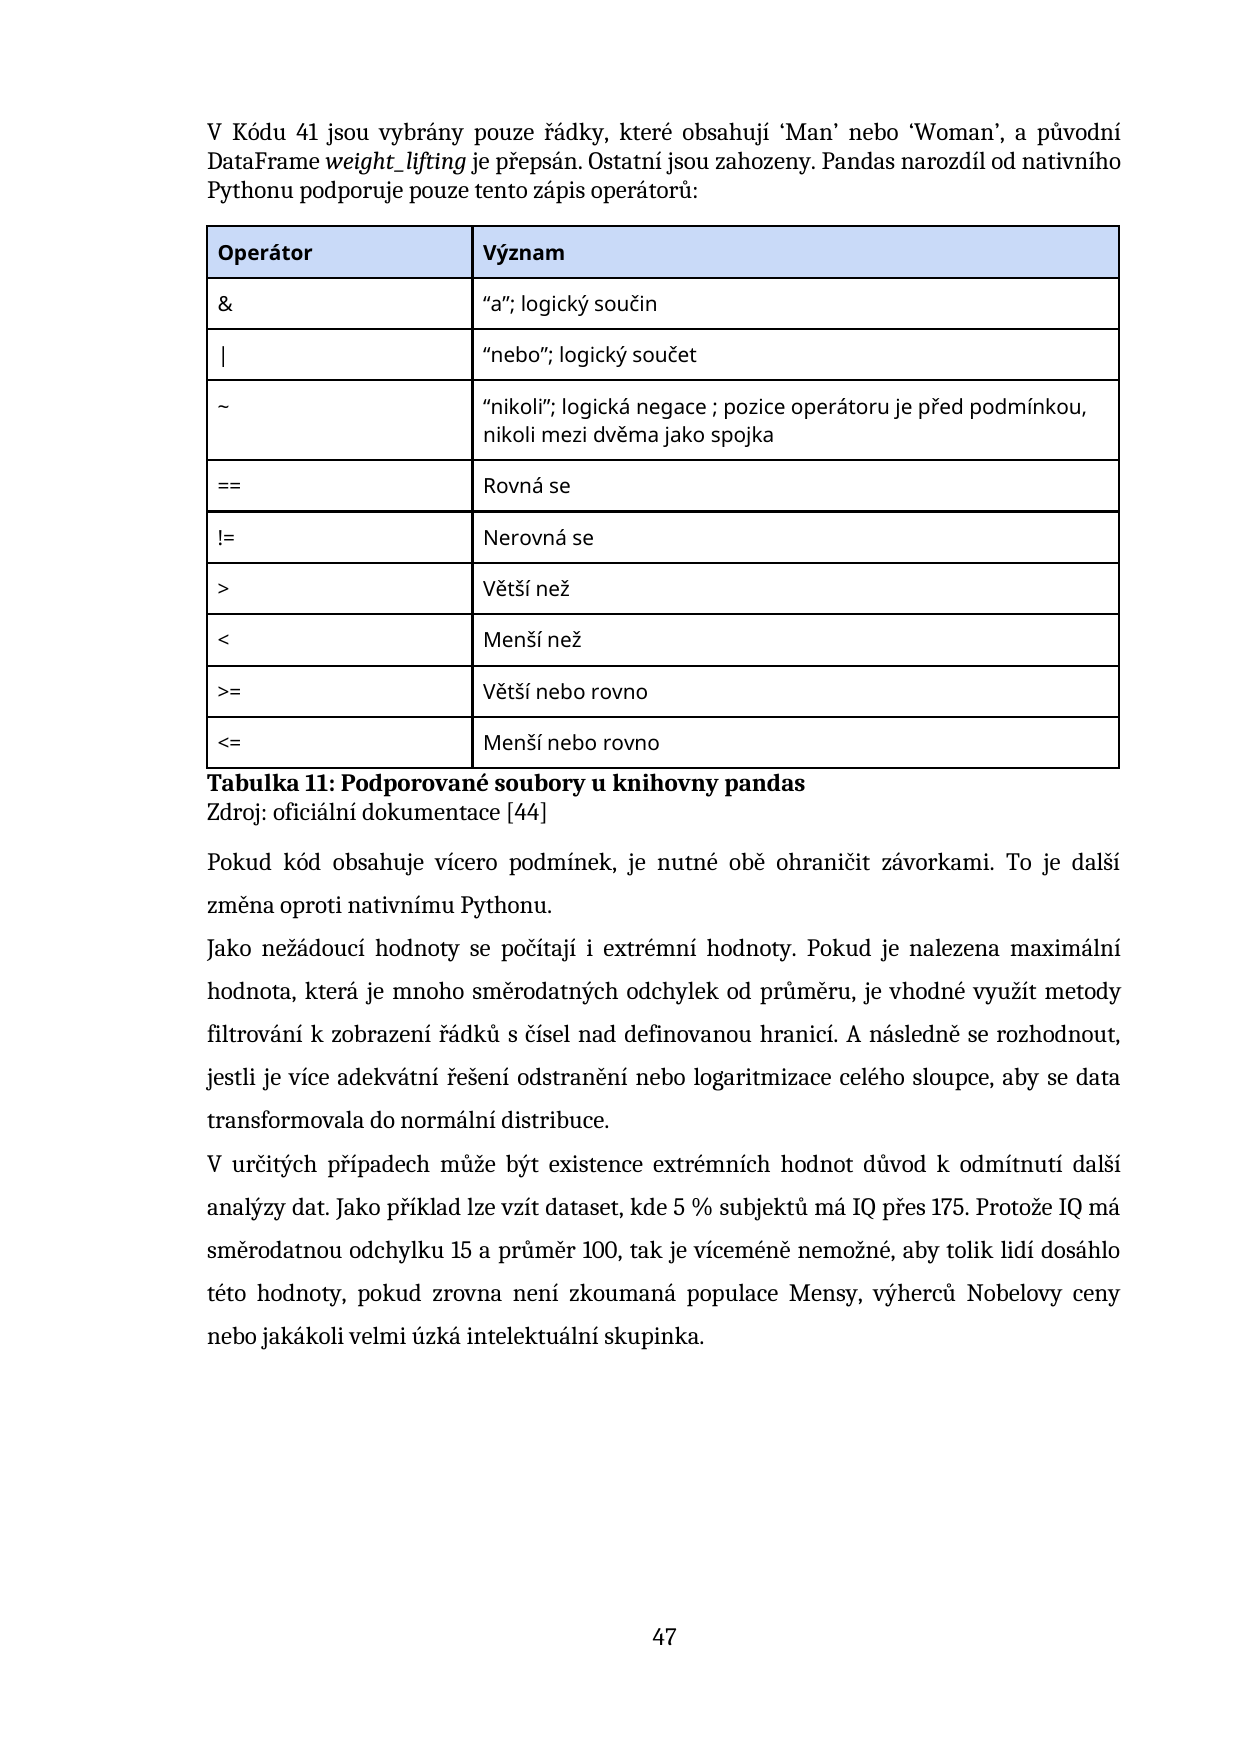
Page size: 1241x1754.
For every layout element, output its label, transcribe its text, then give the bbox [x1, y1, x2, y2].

table_cell | [208, 330, 471, 379]
table_cell <= [208, 718, 471, 767]
table_cell > [208, 564, 471, 613]
table_cell Nerovná se [474, 513, 1118, 562]
table_cell Rovná se [474, 461, 1118, 510]
table_cell >= [208, 667, 471, 716]
text Pokud kód obsahuje vícero podmínek, je nutné obě ohraničit závorkami. To je další změna oproti nativnímu Pythonu. [207, 848, 1122, 919]
table_cell Menší než [474, 615, 1118, 664]
table_cell != [208, 513, 471, 562]
table_cell Větší nebo rovno [474, 667, 1118, 716]
table_cell ~ [208, 381, 471, 459]
table_cell “nikoli”; logická negace ; pozice operátoru je před podmínkou, nikoli mezi dvěma jako spojka [474, 381, 1118, 459]
text Jako nežádoucí hodnoty se počítají i extrémní hodnoty. Pokud je nalezena maximální hodnota, která je mnoho směrodatných odchylek od průměru, je vhodné využít metody filtrování k zobrazení řádků s čísel nad definovanou hranicí. A následně se rozhodnout, jestli je více adekvátní řešení odstranění nebo logaritmizace celého sloupce, aby se data transformovala do normální distribuce. [207, 934, 1122, 1135]
table_cell < [208, 615, 471, 664]
table_header Význam [474, 227, 1118, 277]
table_cell “nebo”; logický součet [474, 330, 1118, 379]
table_cell Menší nebo rovno [474, 718, 1118, 767]
table_cell == [208, 461, 471, 510]
text Zdroj: oficiální dokumentace [44] [207, 798, 1122, 827]
table_cell & [208, 279, 471, 328]
subtitle Tabulka 11: Podporované soubory u knihovny pandas [207, 769, 1122, 798]
table_cell Větší než [474, 564, 1118, 613]
table_cell “a”; logický součin [474, 279, 1118, 328]
text V určitých případech může být existence extrémních hodnot důvod k odmítnutí další analýzy dat. Jako příklad lze vzít dataset, kde 5 % subjektů má IQ přes 175. Protože IQ má směrodatnou odchylku 15 a průměr 100, tak je víceméně nemožné, aby tolik lidí dosáhlo této hodnoty, pokud zrovna není zkoumaná populace Mensy, výherců Nobelovy ceny nebo jakákoli velmi úzká intelektuální skupinka. [207, 1149, 1122, 1351]
text V Kódu 41 jsou vybrány pouze řádky, které obsahují ‘Man’ nebo ‘Woman’, a původní DataFrame weight_lifting je přepsán. Ostatní jsou zahozeny. Pandas narozdíl od nativního Pythonu podporuje pouze tento zápis operátorů: [207, 118, 1122, 204]
table_header Operátor [208, 227, 471, 277]
